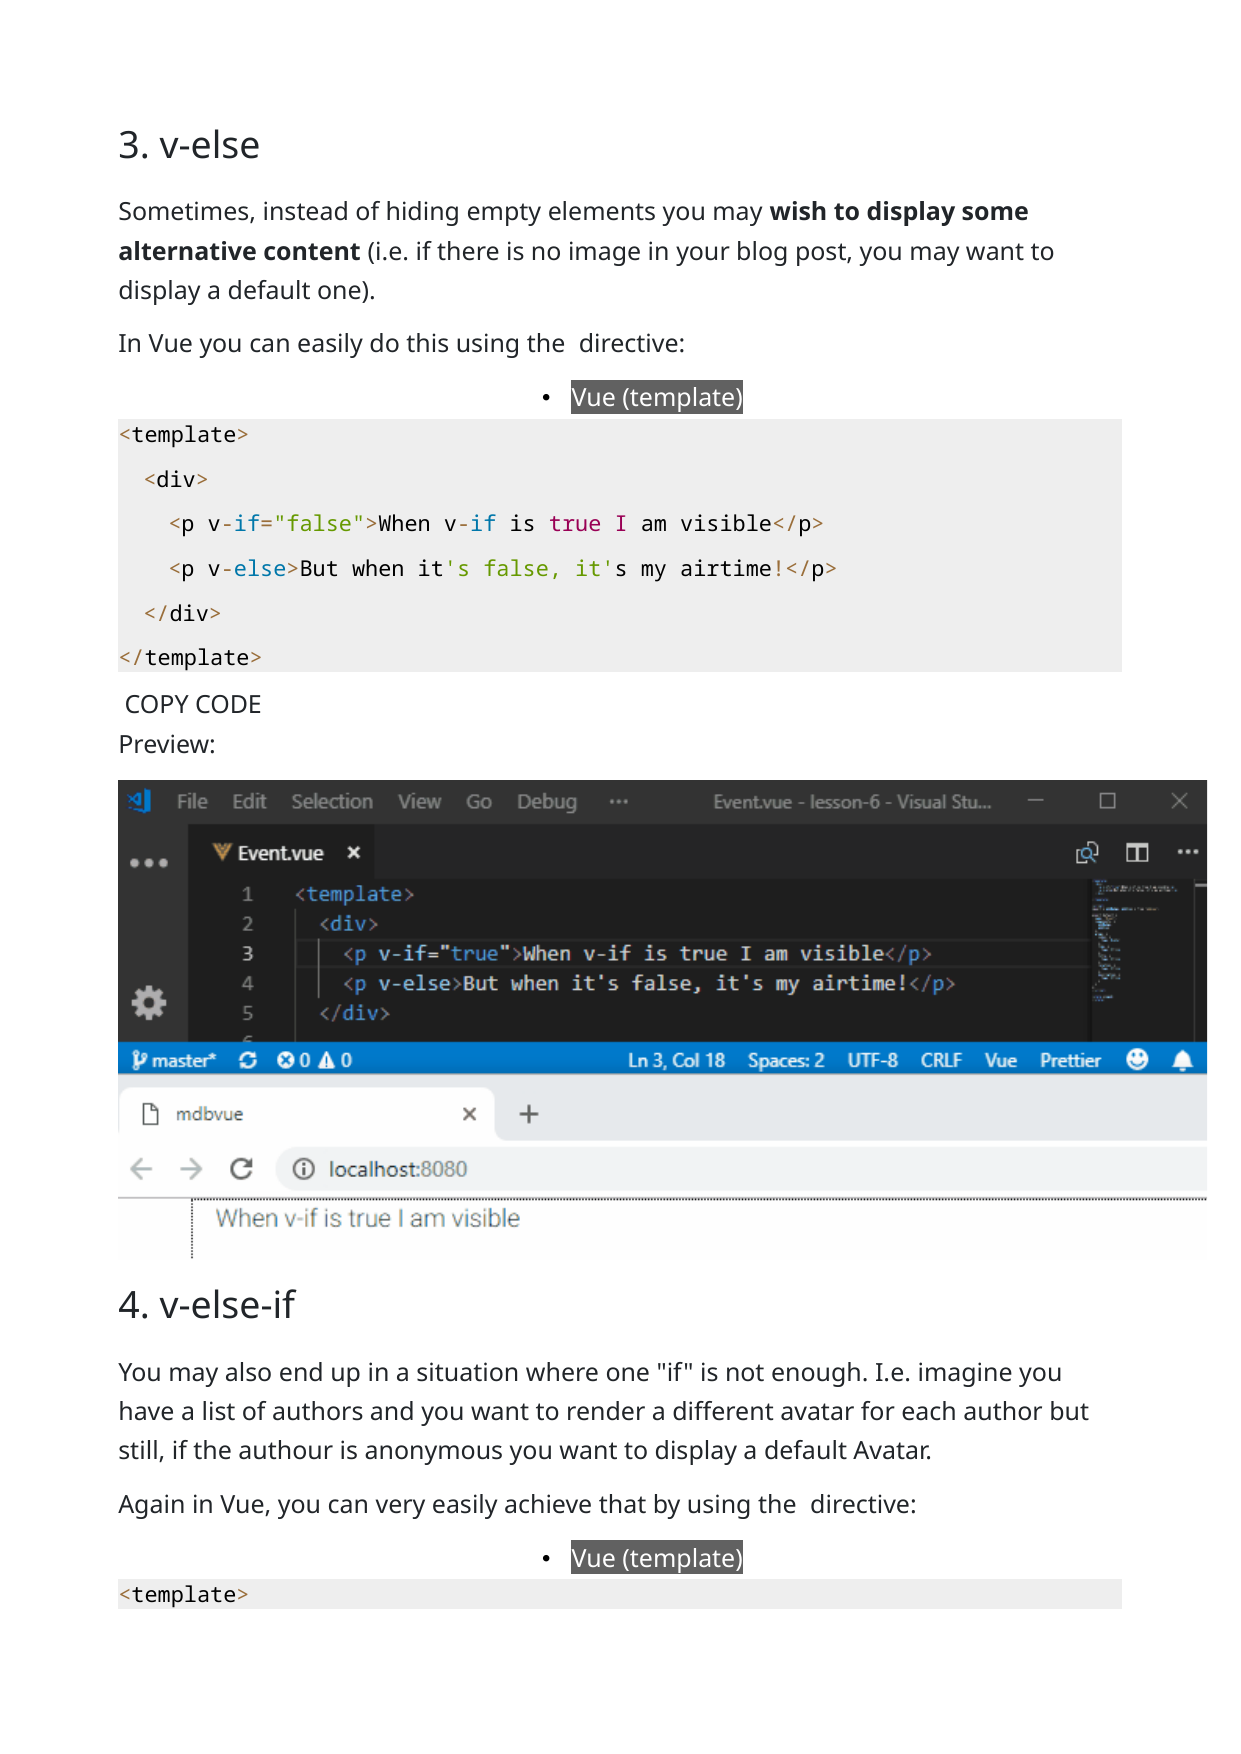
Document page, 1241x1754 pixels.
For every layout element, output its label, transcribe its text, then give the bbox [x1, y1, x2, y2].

text In Vue you can easily do this using the directive: [118, 326, 1122, 360]
text Sometimes, instead of hiding empty elements you may wish to display some alternative content (i.e. if there is no image in your blog post, you may want to display a default one). [118, 194, 1122, 306]
text You may also end up in a situation where one "if" is not enough. I.e. imagine you have a list of authors and you want to render a different avatar for each author but still, if the authour is anonymous you want to display a default Avatar. [118, 1354, 1122, 1467]
text <template> [118, 1579, 1122, 1609]
list Vue (template) [162, 1540, 1122, 1574]
picture [118, 780, 1208, 1260]
subtitle 4. v-else-if [118, 1278, 1122, 1329]
text <div> [118, 464, 1122, 493]
text <p v-if="false">When v-if is true I am visible</p> [118, 508, 1122, 538]
list Vue (template) [162, 380, 1122, 414]
subtitle 3. v-else [118, 118, 1122, 169]
text Again in Vue, you can very easily achieve that by using the directive: [118, 1486, 1122, 1521]
text </div> [118, 598, 1122, 627]
text </template> [118, 642, 1122, 672]
text Preview: [118, 726, 1122, 760]
text <p v-else>But when it's false, it's my airtime!</p> [118, 553, 1122, 583]
text <template> [118, 419, 1122, 449]
text COPY CODE [118, 687, 1122, 721]
